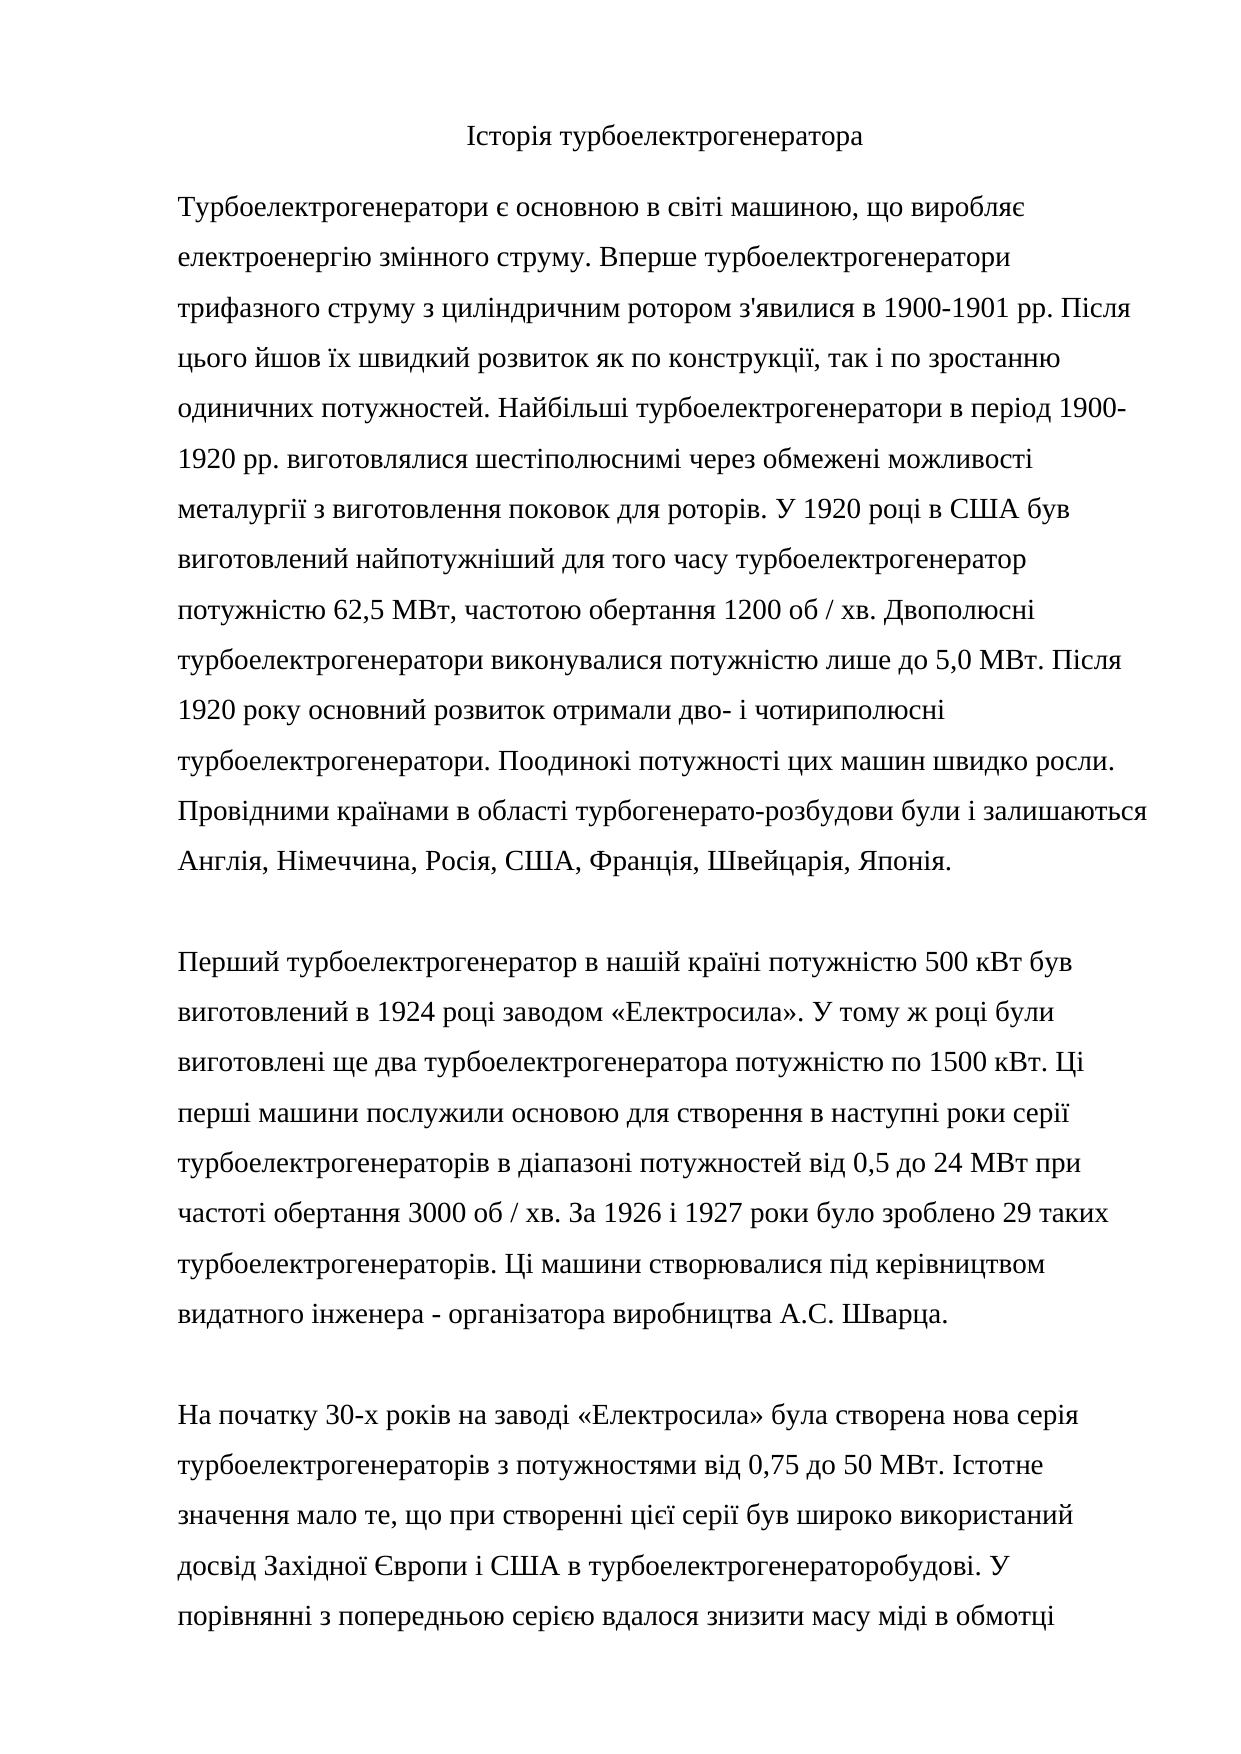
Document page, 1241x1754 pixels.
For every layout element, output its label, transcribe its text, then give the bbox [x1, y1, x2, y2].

text Турбоелектрогенератори є основною в світі машиною, що виробляє електроенергію змінного струму. Вперше турбоелектрогенератори трифазного струму з циліндричним ротором з'явилися в 1900-1901 рр. Після цього йшов їх швидкий розвиток як по конструкції, так і по зростанню одиничних потужностей. Найбільші турбоелектрогенератори в період 1900-1920 рр. виготовлялися шестіполюснимі через обмежені можливості металургії з виготовлення поковок для роторів. У 1920 році в США був виготовлений найпотужніший для того часу турбоелектрогенератор потужністю 62,5 МВт, частотою обертання 1200 об / хв. Двополюсні турбоелектрогенератори виконувалися потужністю лише до 5,0 МВт. Після 1920 року основний розвиток отримали дво- і чотириполюсні турбоелектрогенератори. Поодинокі потужності цих машин швидко росли. Провідними країнами в області турбогенерато-розбудови були і залишаються Англія, Німеччина, Росія, США, Франція, Швейцарія, Японія. Перший турбоелектрогенератор в нашій країні потужністю 500 кВт був виготовлений в 1924 році заводом «Електросила». У тому ж році були виготовлені ще два турбоелектрогенератора потужністю по 1500 кВт. Ці перші машини послужили основою для створення в наступні роки серії турбоелектрогенераторів в діапазоні потужностей від 0,5 до 24 МВт при частоті обертання 3000 об / хв. За 1926 і 1927 роки було зроблено 29 таких турбоелектрогенераторів. Ці машини створювалися під керівництвом видатного інженера - організатора виробництва А.С. Шварца. На початку 30-х років на заводі «Електросила» була створена нова серія турбоелектрогенераторів з потужностями від 0,75 до 50 МВт. Істотне значення мало те, що при створенні цієї серії був широко використаний досвід Західної Європи і США в турбоелектрогенераторобудові. У порівнянні з попередньою серією вдалося знизити масу міді в обмотці [177, 189, 1152, 1632]
text Історія турбоелектрогенератора [177, 118, 1152, 152]
